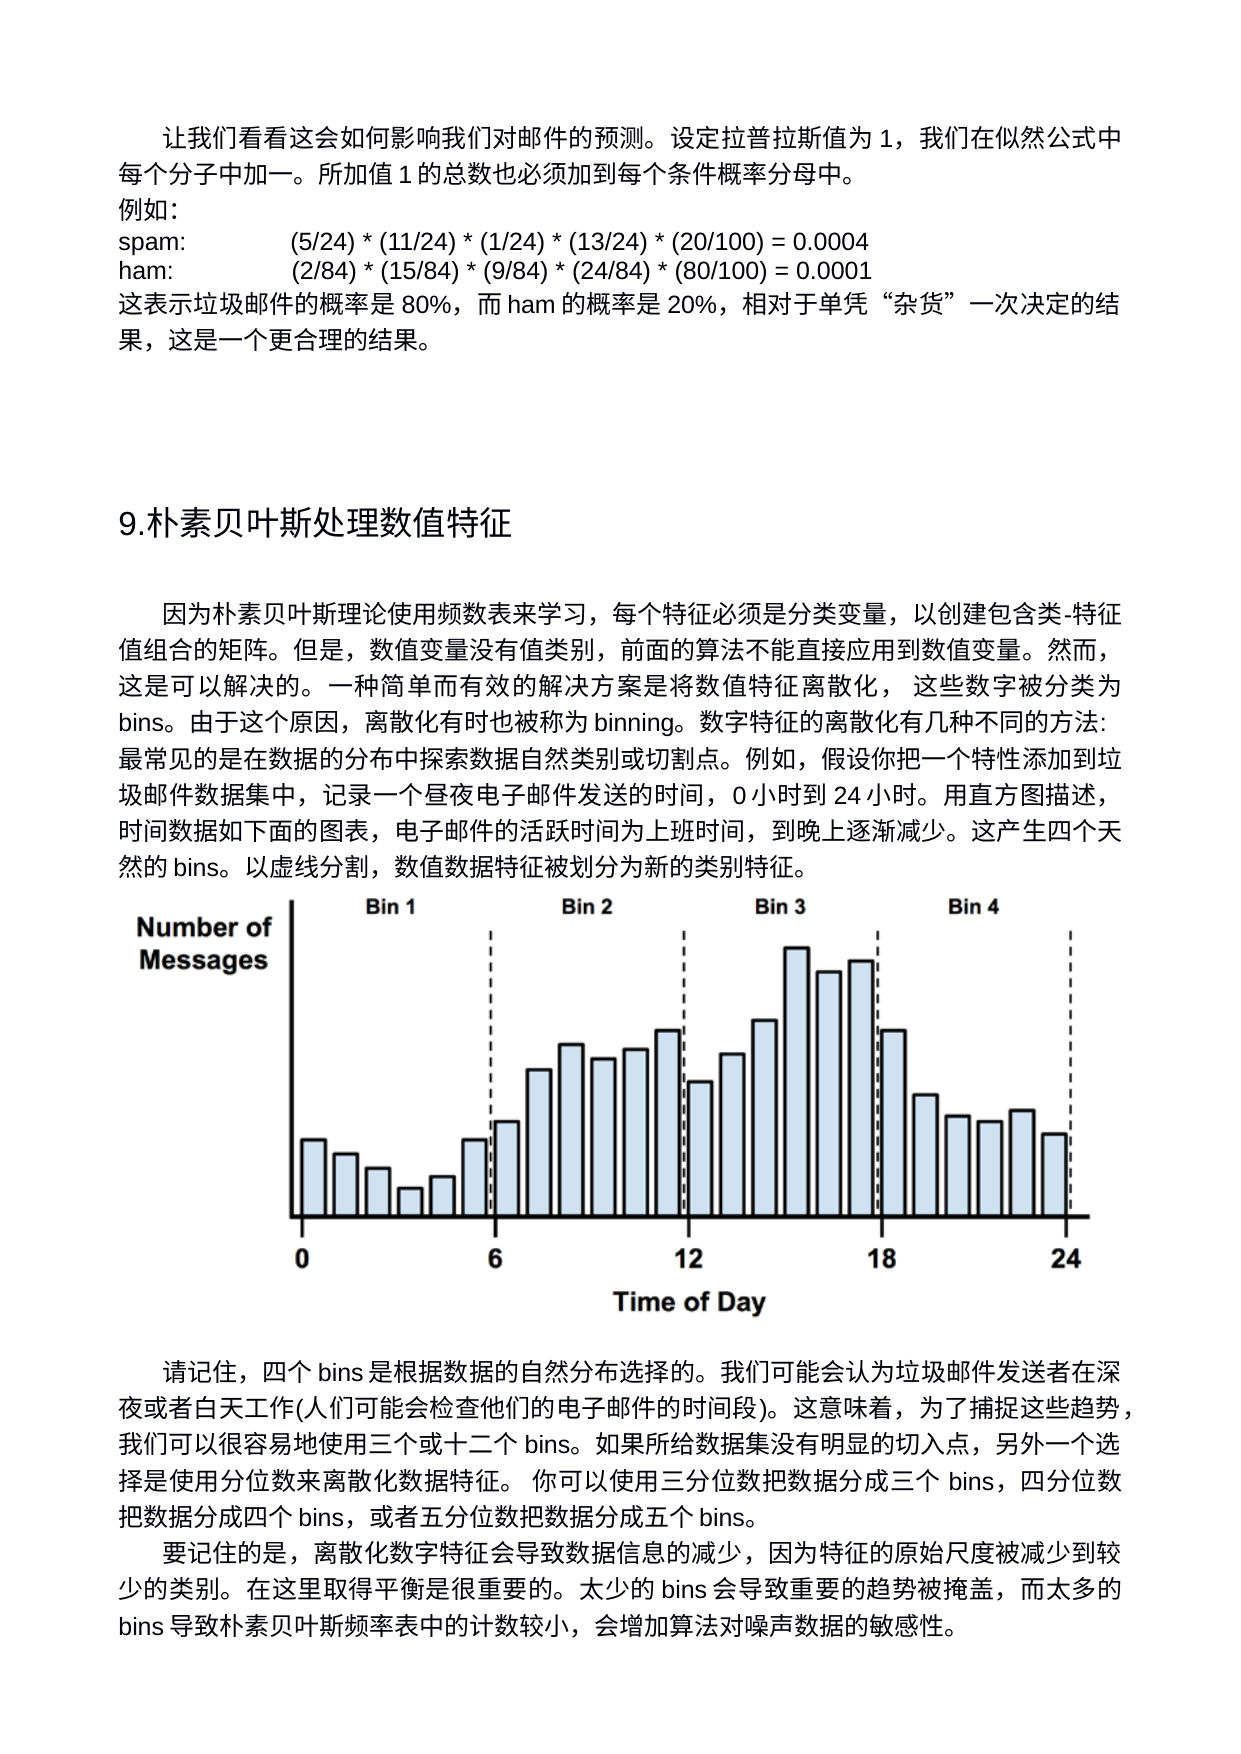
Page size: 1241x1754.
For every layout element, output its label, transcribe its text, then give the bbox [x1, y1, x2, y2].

text 这表示垃圾邮件的概率是80%，而ham的概率是20%，相对于单凭“杂货”一次决定的结果，这是一个更合理的结果。 [118, 284, 1122, 357]
text 因为朴素贝叶斯理论使用频数表来学习，每个特征必须是分类变量，以创建包含类-特征值组合的矩阵。但是，数值变量没有值类别，前面的算法不能直接应用到数值变量。然而，这是可以解决的。一种简单而有效的解决方案是将数值特征离散化， 这些数字被分类为bins。由于这个原因，离散化有时也被称为binning。数字特征的离散化有几种不同的方法: [118, 594, 1122, 739]
text 例如： [118, 191, 1122, 227]
text 最常见的是在数据的分布中探索数据自然类别或切割点。例如，假设你把一个特性添加到垃圾邮件数据集中，记录一个昼夜电子邮件发送的时间，0小时到24小时。用直方图描述，时间数据如下面的图表，电子邮件的活跃时间为上班时间，到晚上逐渐减少。这产生四个天然的bins。以虚线分割，数值数据特征被划分为新的类别特征。 [118, 739, 1122, 884]
text 请记住，四个bins是根据数据的自然分布选择的。我们可能会认为垃圾邮件发送者在深夜或者白天工作(人们可能会检查他们的电子邮件的时间段)。这意味着，为了捕捉这些趋势，我们可以很容易地使用三个或十二个bins。如果所给数据集没有明显的切入点，另外一个选择是使用分位数来离散化数据特征。 你可以使用三分位数把数据分成三个bins，四分位数把数据分成四个bins，或者五分位数把数据分成五个bins。 [118, 1352, 1122, 1533]
text ham: (2/84) * (15/84) * (9/84) * (24/84) * (80/100) = 0.0001 [118, 256, 1122, 284]
subtitle 9.朴素贝叶斯处理数值特征 [118, 497, 1122, 545]
text spam: (5/24) * (11/24) * (1/24) * (13/24) * (20/100) = 0.0004 [118, 227, 1122, 256]
text 让我们看看这会如何影响我们对邮件的预测。设定拉普拉斯值为1，我们在似然公式中每个分子中加一。所加值1的总数也必须加到每个条件概率分母中。 [118, 118, 1122, 191]
text 要记住的是，离散化数字特征会导致数据信息的减少，因为特征的原始尺度被减少到较少的类别。在这里取得平衡是很重要的。太少的bins会导致重要的趋势被掩盖，而太多的bins导致朴素贝叶斯频率表中的计数较小，会增加算法对噪声数据的敏感性。 [118, 1533, 1122, 1642]
